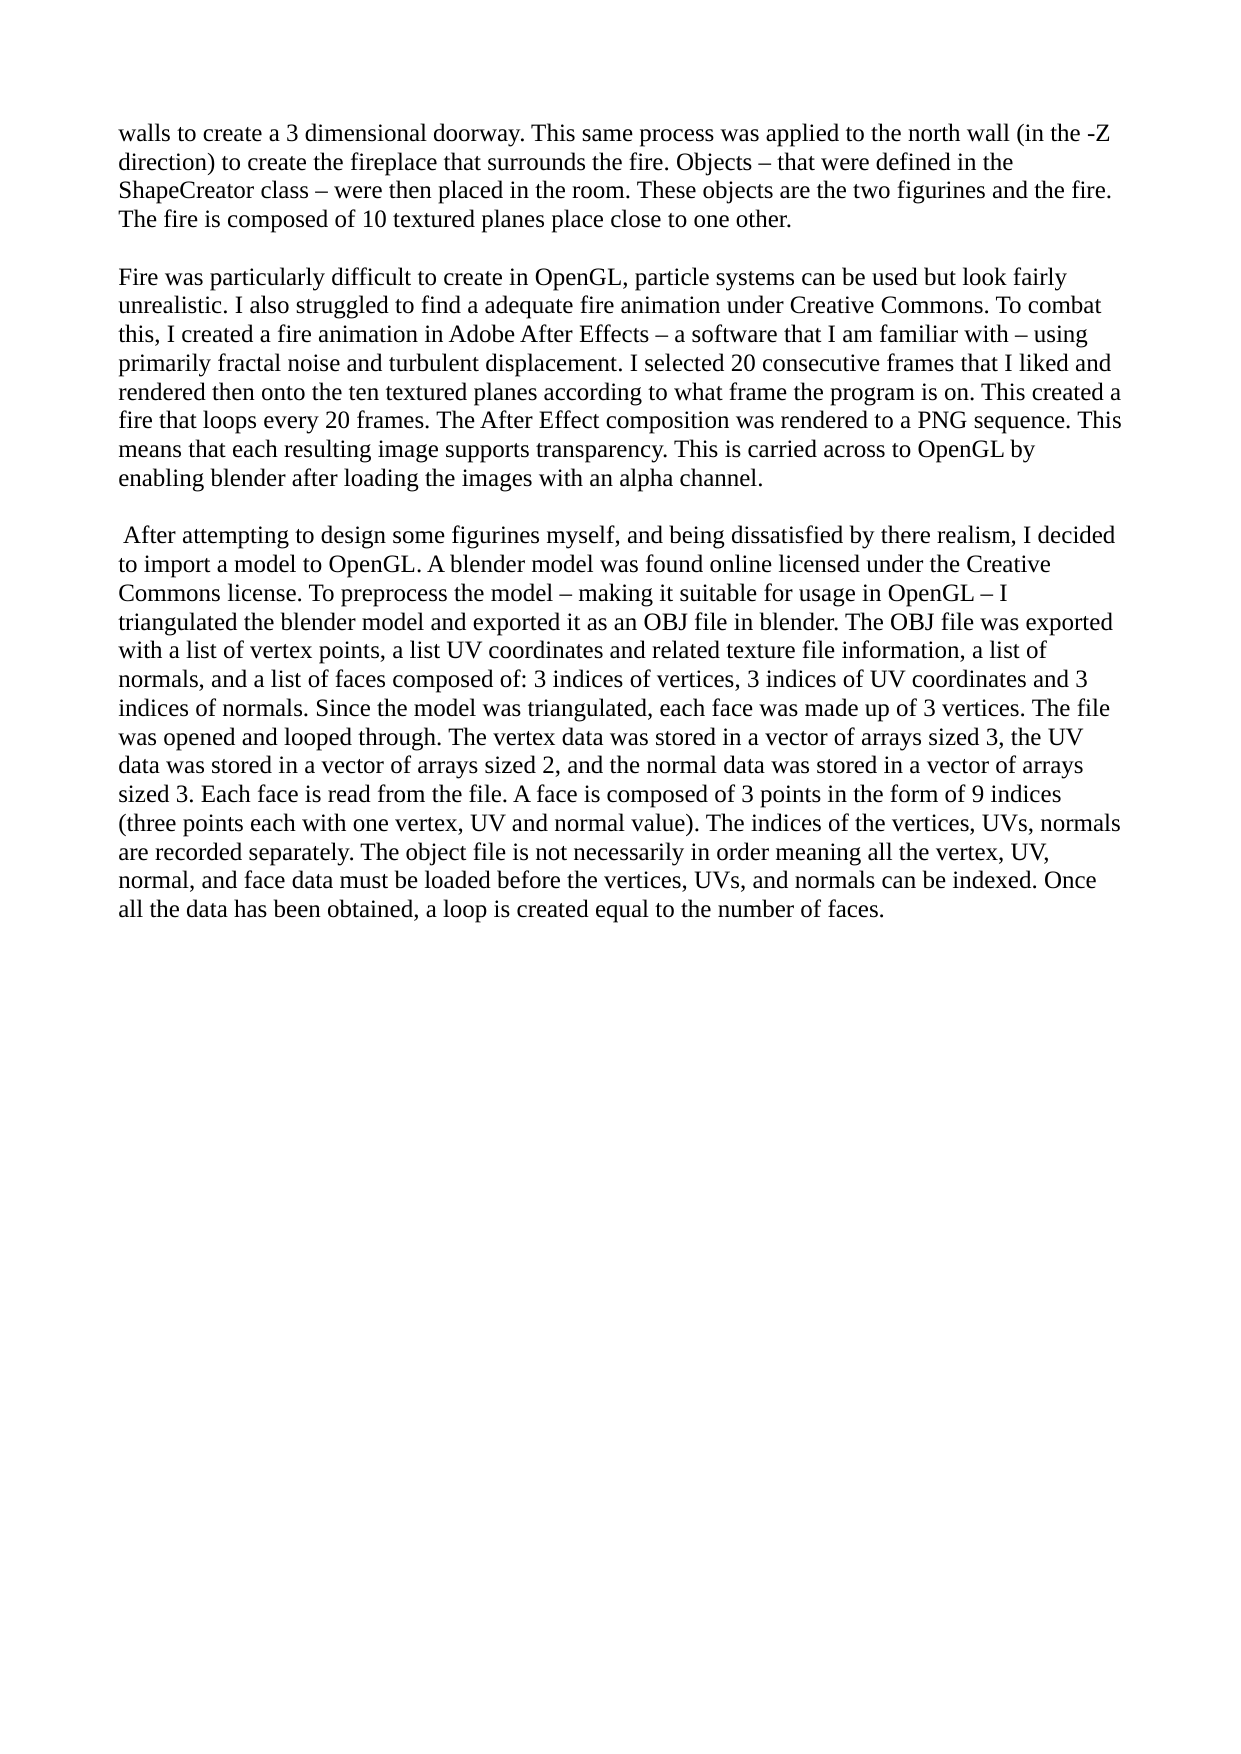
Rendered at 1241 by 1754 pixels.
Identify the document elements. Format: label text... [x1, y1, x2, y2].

text walls to create a 3 dimensional doorway. This same process was applied to the north wall (in the -Z direction) to create the fireplace that surrounds the fire. Objects – that were defined in the ShapeCreator class – were then placed in the room. These objects are the two figurines and the fire. The fire is composed of 10 textured planes place close to one other. [118, 118, 1122, 233]
text Fire was particularly difficult to create in OpenGL, particle systems can be used but look fairly unrealistic. I also struggled to find a adequate fire animation under Creative Commons. To combat this, I created a fire animation in Adobe After Effects – a software that I am familiar with – using primarily fractal noise and turbulent displacement. I selected 20 consecutive frames that I liked and rendered then onto the ten textured planes according to what frame the program is on. This created a fire that loops every 20 frames. The After Effect composition was rendered to a PNG sequence. This means that each resulting image supports transparency. This is carried across to OpenGL by enabling blender after loading the images with an alpha channel. [118, 262, 1122, 492]
text After attempting to design some figurines myself, and being dissatisfied by there realism, I decided to import a model to OpenGL. A blender model was found online licensed under the Creative Commons license. To preprocess the model – making it suitable for usage in OpenGL – I triangulated the blender model and exported it as an OBJ file in blender. The OBJ file was exported with a list of vertex points, a list UV coordinates and related texture file information, a list of normals, and a list of faces composed of: 3 indices of vertices, 3 indices of UV coordinates and 3 indices of normals. Since the model was triangulated, each face was made up of 3 vertices. The file was opened and looped through. The vertex data was stored in a vector of arrays sized 3, the UV data was stored in a vector of arrays sized 2, and the normal data was stored in a vector of arrays sized 3. Each face is read from the file. A face is composed of 3 points in the form of 9 indices (three points each with one vertex, UV and normal value). The indices of the vertices, UVs, normals are recorded separately. The object file is not necessarily in order meaning all the vertex, UV, normal, and face data must be loaded before the vertices, UVs, and normals can be indexed. Once all the data has been obtained, a loop is created equal to the number of faces. [118, 521, 1122, 923]
